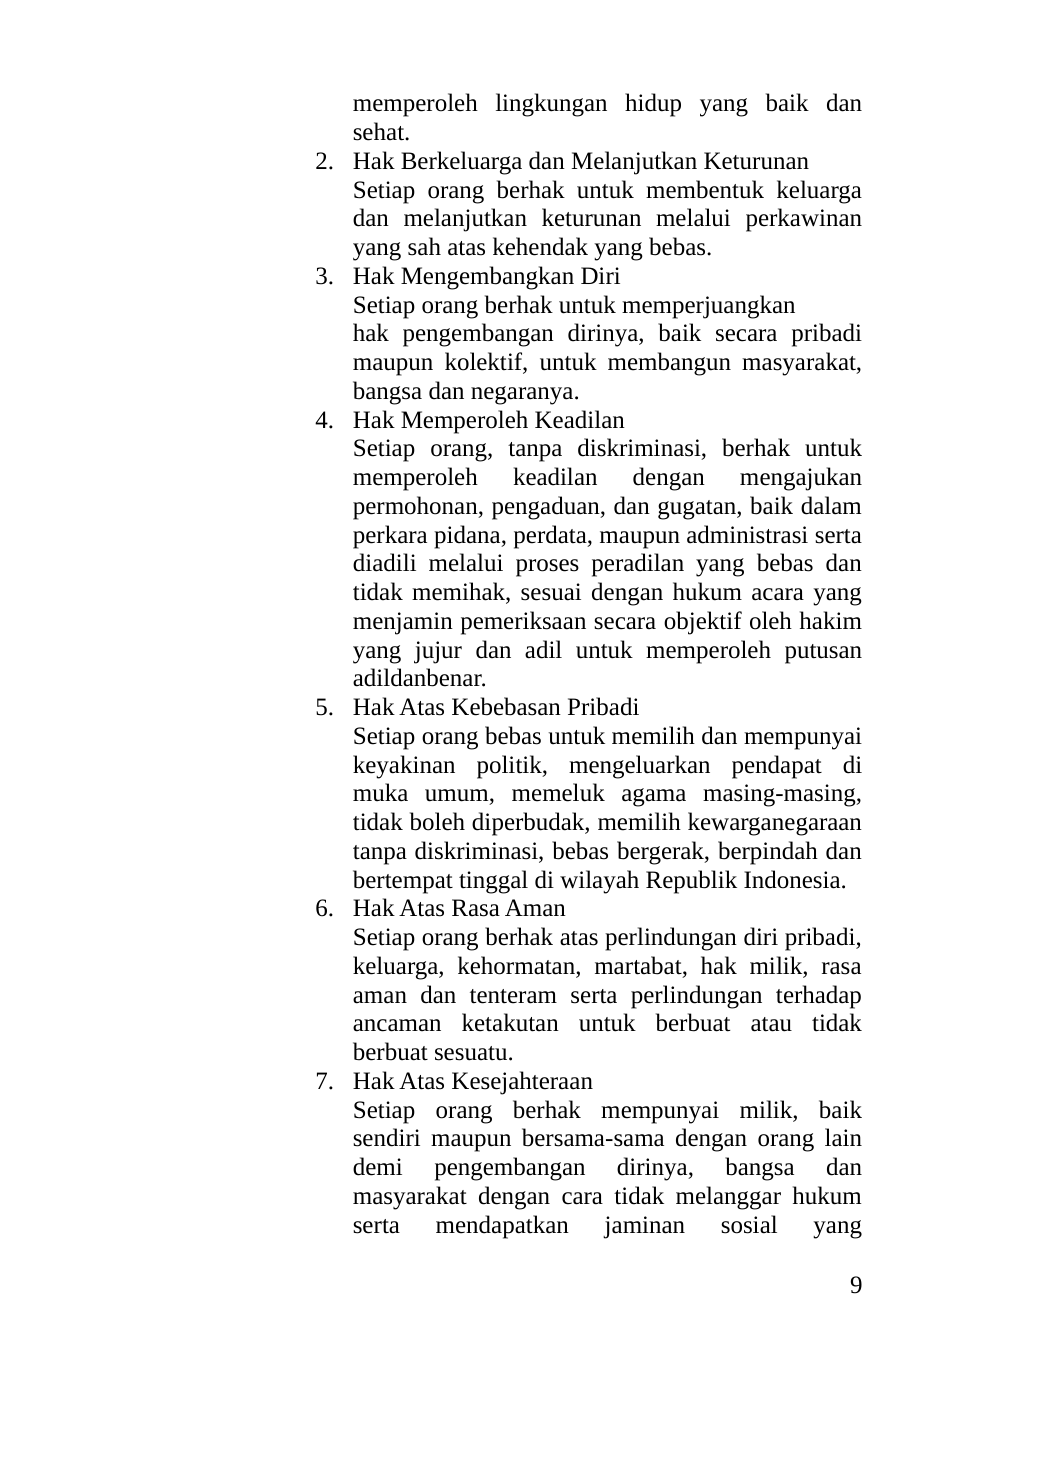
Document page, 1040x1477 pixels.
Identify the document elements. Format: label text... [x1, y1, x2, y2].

list Hak Berkeluarga dan Melanjutkan Keturunan [315, 146, 862, 175]
list hak pengembangan dirinya, baik secara pribadi maupun kolektif, untuk membangun masyarakat, bangsa dan negaranya. [315, 318, 862, 405]
list Setiap orang, tanpa diskriminasi, berhak untuk memperoleh keadilan dengan mengajukan permohonan, pengaduan, dan gugatan, baik dalam perkara pidana, perdata, maupun administrasi serta diadili melalui proses peradilan yang bebas dan tidak memihak, sesuai dengan hukum acara yang menjamin pemeriksaan secara objektif oleh hakim yang jujur dan adil untuk memperoleh putusan adildanbenar. [315, 433, 862, 692]
list Setiap orang berhak untuk memperjuangkan [315, 290, 862, 318]
list Setiap orang berhak mempunyai milik, baik sendiri maupun bersama-sama dengan orang lain demi pengembangan dirinya, bangsa dan masyarakat dengan cara tidak melanggar hukum serta mendapatkan jaminan sosial yang [315, 1095, 862, 1238]
list Hak Atas Kesejahteraan [315, 1066, 862, 1095]
list Hak Mengembangkan Diri [315, 261, 862, 290]
list Hak Atas Kebebasan Pribadi [315, 692, 862, 721]
list Setiap orang bebas untuk memilih dan mempunyai keyakinan politik, mengeluarkan pendapat di muka umum, memeluk agama masing-masing, tidak boleh diperbudak, memilih kewarganegaraan tanpa diskriminasi, bebas bergerak, berpindah dan bertempat tinggal di wilayah Republik Indonesia. [315, 721, 862, 893]
list Hak Atas Rasa Aman [315, 893, 862, 922]
list memperoleh lingkungan hidup yang baik dan sehat. [315, 88, 862, 146]
list Hak Memperoleh Keadilan [315, 405, 862, 433]
list Setiap orang berhak atas perlindungan diri pribadi, keluarga, kehormatan, martabat, hak milik, rasa aman dan tenteram serta perlindungan terhadap ancaman ketakutan untuk berbuat atau tidak berbuat sesuatu. [315, 922, 862, 1066]
list Setiap orang berhak untuk membentuk keluarga dan melanjutkan keturunan melalui perkawinan yang sah atas kehendak yang bebas. [315, 175, 862, 261]
